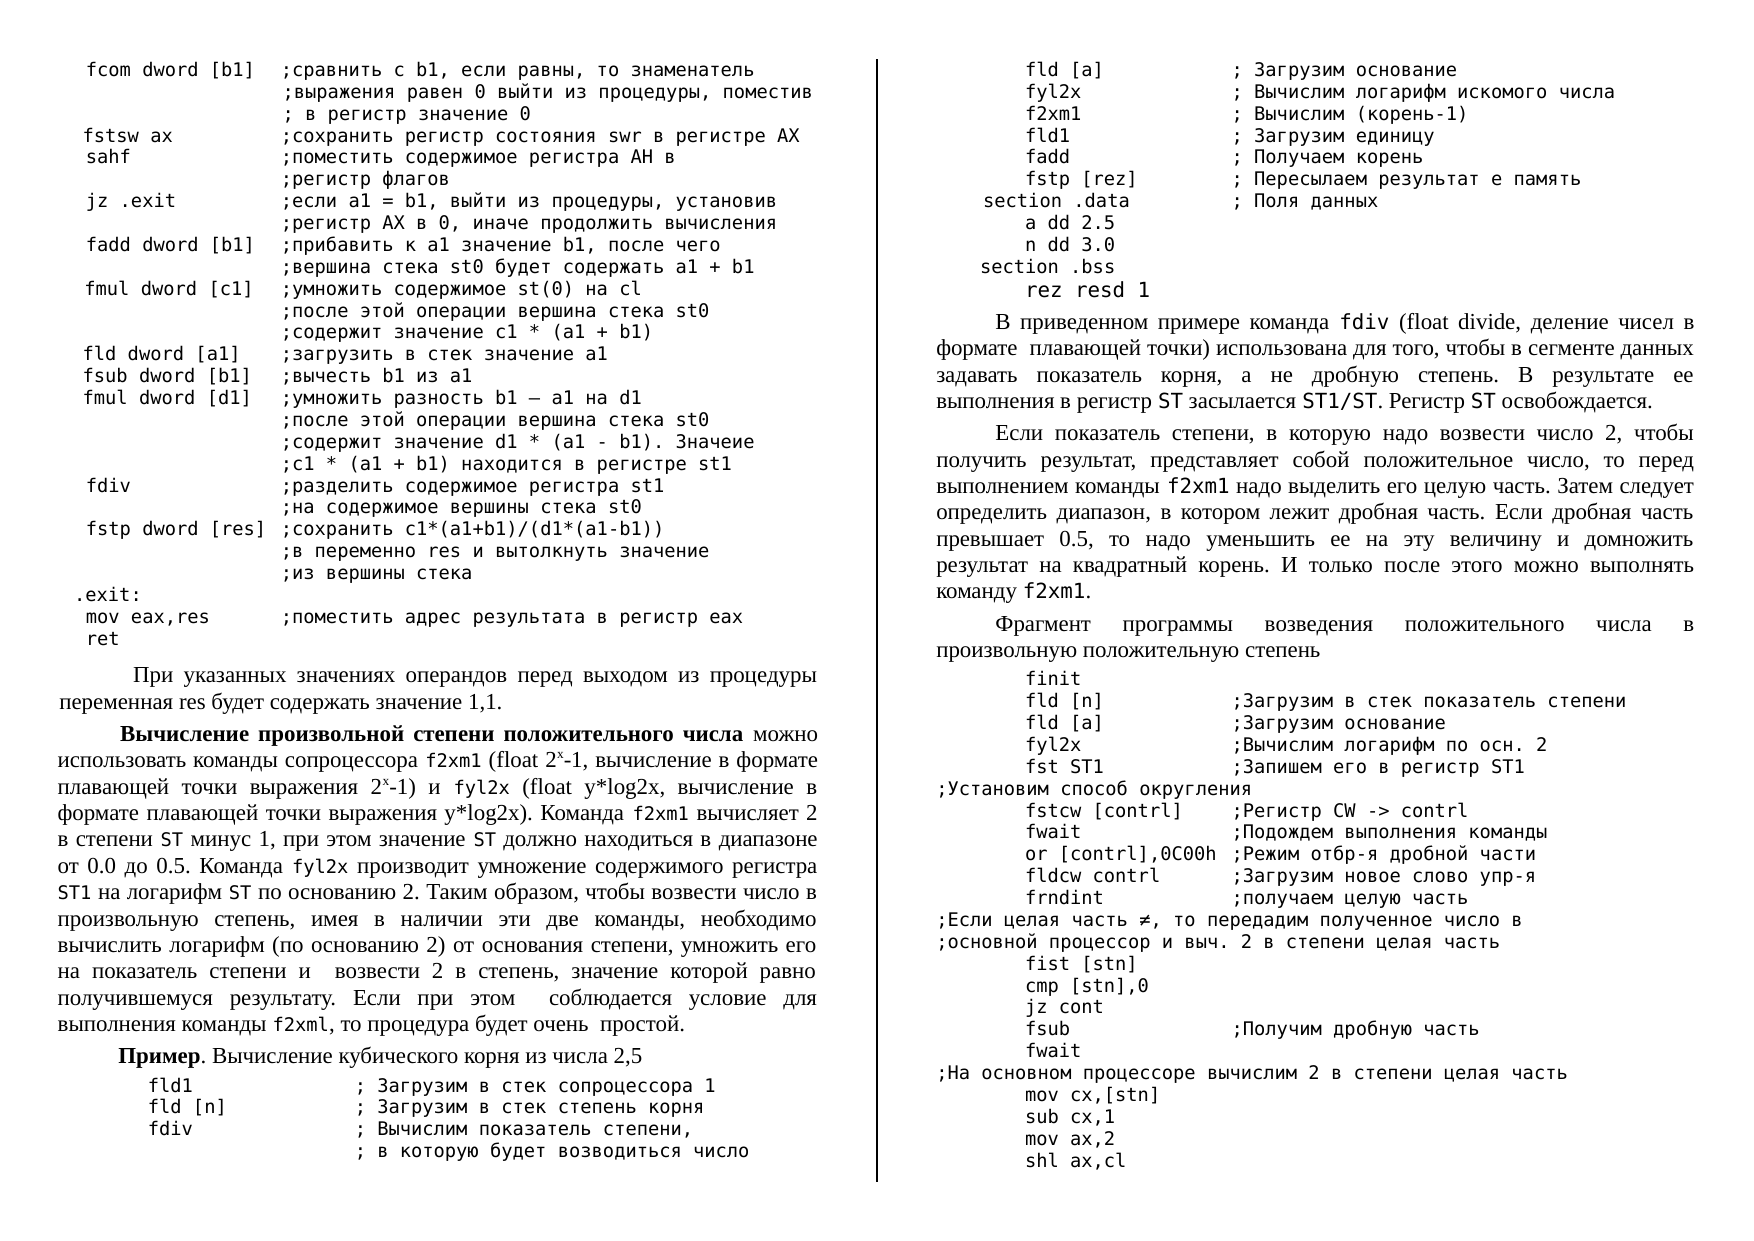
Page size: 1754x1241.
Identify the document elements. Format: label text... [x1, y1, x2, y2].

text ;c1 * (a1 + b1) находится в регистре st1 [281, 453, 818, 475]
text fadd ; Получаем корень [1025, 147, 1695, 168]
text fld [a] ; Загрузим основание [1025, 59, 1695, 81]
text fstcw [contrl] ;Регистр CW -> contrl [1025, 800, 1695, 822]
text rez resd 1 [1025, 278, 1695, 302]
text .exit: [59, 584, 818, 606]
text ;Если целая часть ≠, то передадим полученное число в [936, 909, 1695, 931]
text fld [n] ;Загрузим в стек показатель степени [1025, 690, 1695, 712]
text mov ax,2 [1025, 1128, 1695, 1150]
text ;после этой операции вершина стека st0 [281, 300, 818, 322]
text fstp dword [res] ;сохранить c1*(a1+b1)/(d1*(a1-b1)) [57, 518, 818, 540]
text fdiv ;разделить содержимое регистра st1 [57, 475, 818, 497]
text ;основной процессор и выч. 2 в степени целая часть [936, 931, 1695, 953]
text fld1 ; Загрузим в стек сопроцессора 1 [148, 1074, 818, 1096]
text or [contrl],0C00h ;Режим отбр-я дробной части [1025, 843, 1695, 865]
text fmul dword [d1] ;умножить разность b1 – a1 на d1 [57, 387, 818, 409]
text a dd 2.5 [1025, 212, 1695, 234]
text jz .exit ;если a1 = b1, выйти из процедуры, установив [57, 190, 818, 212]
text Если показатель степени, в которую надо возвести число 2, чтобы получить результат, представляет собой положительное число, то перед выполнением команды f2xm1 надо выделить его целую часть. Затем следует определить диапазон, в котором лежит дробная часть. Если дробная часть превышает 0.5, то надо уменьшить ее на эту величину и домножить результат на квадратный корень. И только после этого можно выполнять команду f2xm1. [936, 419, 1695, 604]
text fld1 ; Загрузим единицу [1025, 125, 1695, 147]
text frndint ;получаем целую часть [1025, 887, 1695, 909]
text fsub ;Получим дробную часть [1025, 1018, 1695, 1040]
text fist [stn] [1025, 953, 1695, 975]
text ;регистр АХ в 0, иначе продолжить вычисления [57, 212, 818, 234]
text fyl2x ; Вычислим логарифм искомого числа [1025, 81, 1695, 103]
text ;Установим способ округления [936, 778, 1695, 800]
text jz cont [1025, 997, 1695, 1018]
text fldcw contrl ;Загрузим новое слово упр-я [1025, 865, 1695, 887]
text ;после этой операции вершина стека st0 [281, 409, 818, 431]
text ;содержит значение d1 * (a1 - b1). Значеие [281, 431, 818, 453]
text sahf ;поместить содержимое регистра АН в [57, 147, 818, 168]
text fsub dword [b1] ;вычесть b1 из a1 [57, 365, 818, 387]
text fwait [1025, 1040, 1695, 1062]
text fstsw ax ;сохранить регистр состояния swr в регистре АХ [57, 125, 818, 147]
text ;регистр флагов [59, 168, 818, 190]
text ;из вершины стека [59, 562, 818, 584]
text fld [a] ;Загрузим основание [1025, 712, 1695, 734]
text ;в переменно res и вытолкнуть значение [59, 540, 818, 562]
text fyl2x ;Вычислим логарифм по осн. 2 [1025, 734, 1695, 756]
text Вычисление произвольной степени положительного числа можно использовать команды сопроцессора f2xm1 (float 2х-1, вычисление в формате плавающей точки выражения 2х-1) и fyl2x (float y*log2x, вычисление в формате плавающей точки выражения y*log2x). Команда f2xm1 вычисляет 2 в степени ST минус 1, при этом значение ST должно находиться в диапазоне от 0.0 до 0.5. Команда fyl2x производит умножение содержимого регистра ST1 на логарифм ST по основанию 2. Таким образом, чтобы возвести число в произвольную степень, имея в наличии эти две команды, необходимо вычислить логарифм (по основанию 2) от основания степени, умножить его на показатель степени и возвести 2 в степень, значение которой равно получившемуся результату. Если при этом соблюдается условие для выполнения команды f2xml, то процедура будет очень простой. [57, 720, 818, 1036]
text finit [1025, 668, 1695, 690]
text ;выражения равен 0 выйти из процедуры, поместив [282, 81, 818, 103]
text fdiv ; Вычислим показатель степени, [148, 1118, 818, 1140]
text fld [n] ; Загрузим в стек степень корня [148, 1096, 818, 1118]
text ; в которую будет возводиться число [284, 1140, 818, 1162]
text section .data ; Поля данных [934, 190, 1695, 212]
text ; в регистр значение 0 [282, 103, 818, 125]
text n dd 3.0 [1025, 234, 1695, 256]
text fadd dword [b1] ;прибавить к a1 значение b1, после чего [57, 234, 818, 256]
text section .bss [936, 256, 1695, 278]
text f2xm1 ; Вычислим (корень-1) [1025, 103, 1695, 125]
text sub cx,1 [1025, 1106, 1695, 1128]
text fmul dword [c1] ;умножить содержимое st(0) на cl [57, 278, 818, 300]
text ret [57, 628, 818, 650]
text ;на содержимое вершины стека st0 [59, 497, 818, 518]
text В приведенном примере команда fdiv (float divide, деление чисел в формате плавающей точки) использована для того, чтобы в сегменте данных задавать показатель корня, а не дробную степень. В результате ее выполнения в регистр ST засылается ST1/ST. Регистр ST освобождается. [936, 308, 1695, 413]
text fcom dword [b1] ;сравнить с b1, если равны, то знаменатель [56, 59, 818, 81]
text fst ST1 ;Запишем его в регистр ST1 [1025, 756, 1695, 778]
text cmp [stn],0 [1025, 975, 1695, 997]
text Пример. Вычисление кубического корня из числа 2,5 [59, 1042, 818, 1069]
text mov cx,[stn] [1025, 1084, 1695, 1106]
text ;На основном процессоре вычислим 2 в степени целая часть [936, 1062, 1695, 1084]
text При указанных значениях операндов перед выходом из процедуры перемен­ная res будет содержать значение 1,1. [59, 661, 818, 714]
text ;содержит значение c1 * (a1 + b1) [281, 322, 818, 343]
text Фрагмент программы возведения положительного числа в произвольную положительную степень [936, 610, 1695, 662]
text ;вершина стека st0 будет содержать a1 + b1 [281, 256, 818, 278]
text mov eax,res ;поместить адрес результата в регистр eax [57, 606, 818, 628]
text fld dword [a1] ;загрузить в стек значение a1 [57, 343, 818, 365]
text fwait ;Подождем выполнения команды [1025, 822, 1695, 843]
text shl ax,cl [1025, 1150, 1695, 1172]
text fstp [rez] ; Пересылаем результат е память [1025, 168, 1695, 190]
